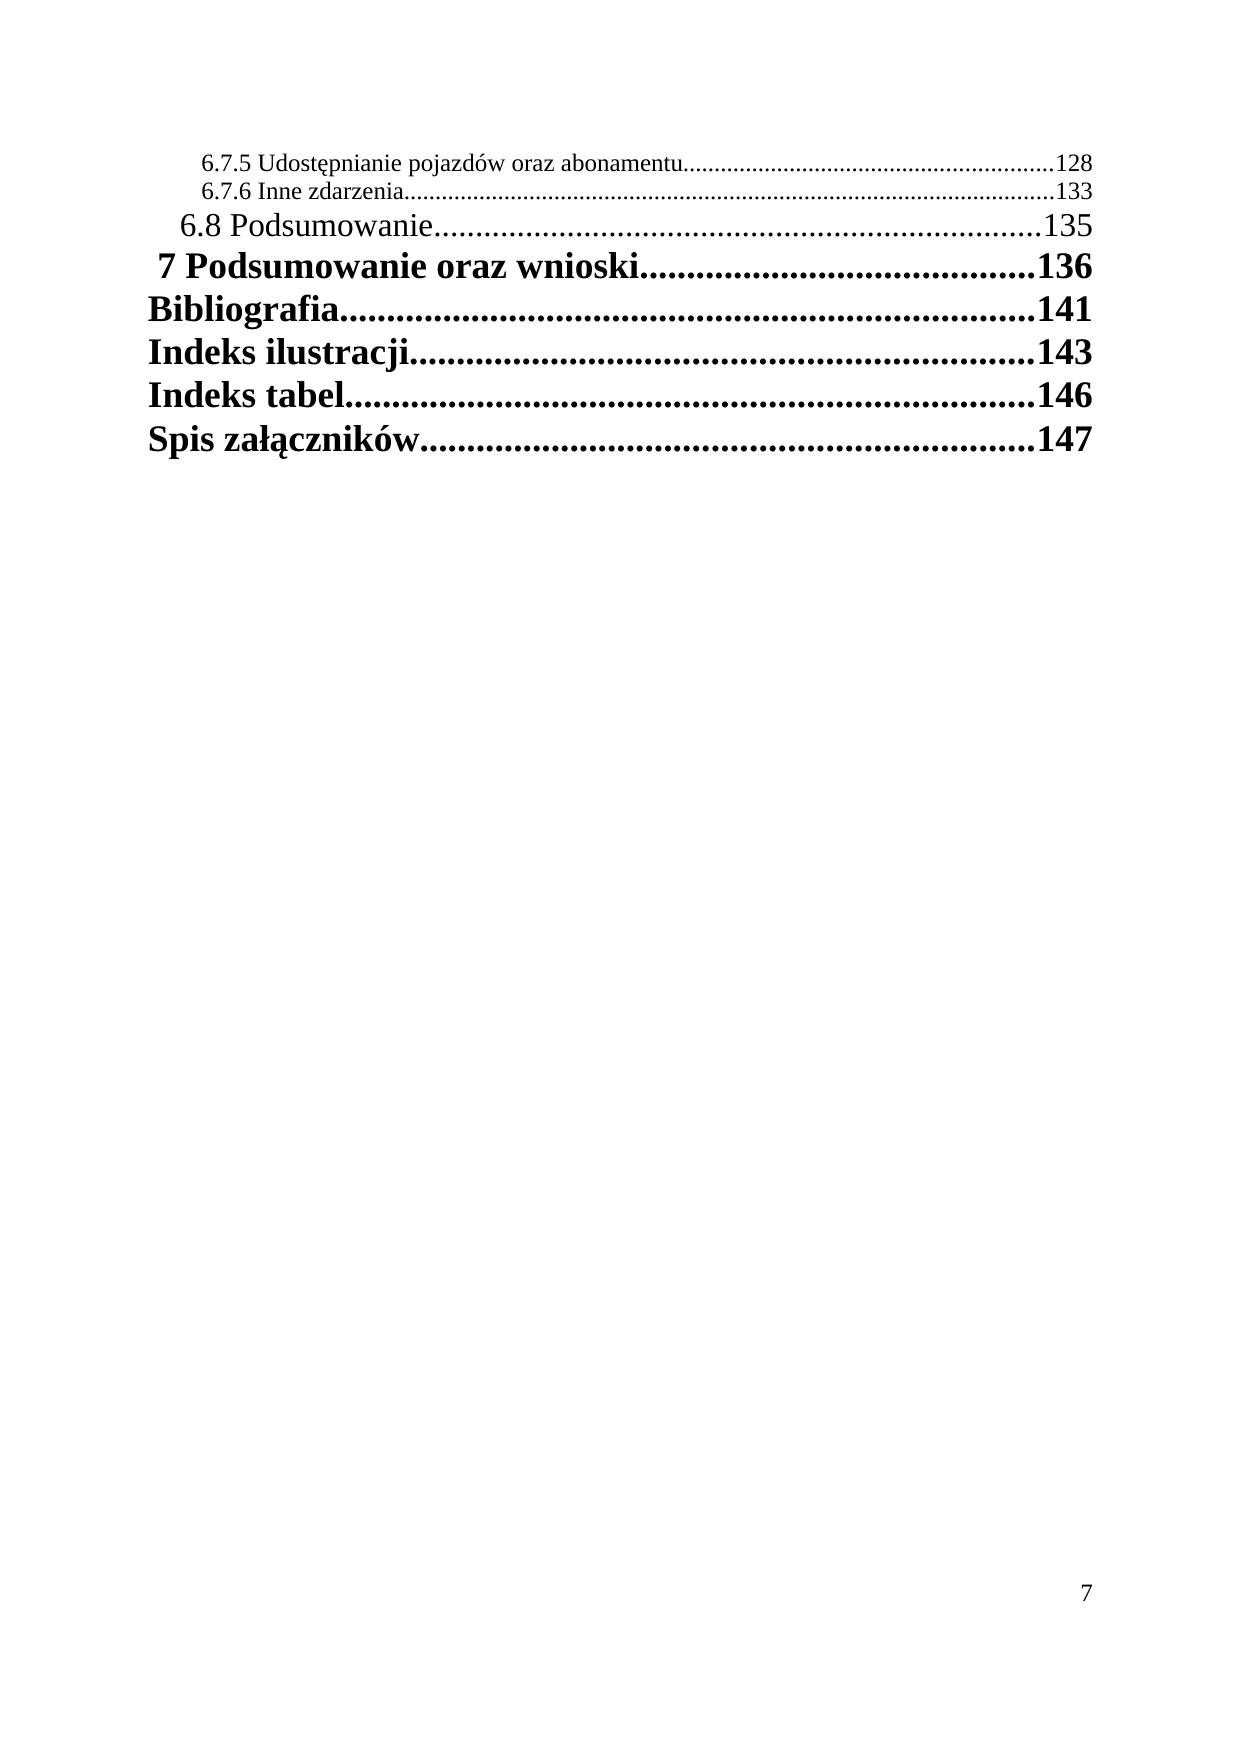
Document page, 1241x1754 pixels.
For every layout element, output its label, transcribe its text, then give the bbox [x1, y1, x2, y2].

text 6.7.6 Inne zdarzenia 133 [148, 176, 1093, 205]
text Indeks ilustracji 143 [148, 330, 1093, 373]
text Indeks tabel 146 [148, 373, 1093, 416]
text Bibliografia 141 [148, 287, 1093, 330]
text 7 Podsumowanie oraz wnioski 136 [148, 243, 1093, 287]
text 6.8 Podsumowanie 135 [148, 205, 1093, 243]
text 6.7.5 Udostępnianie pojazdów oraz abonamentu 128 [148, 148, 1093, 176]
text Spis załączników 147 [148, 416, 1093, 459]
